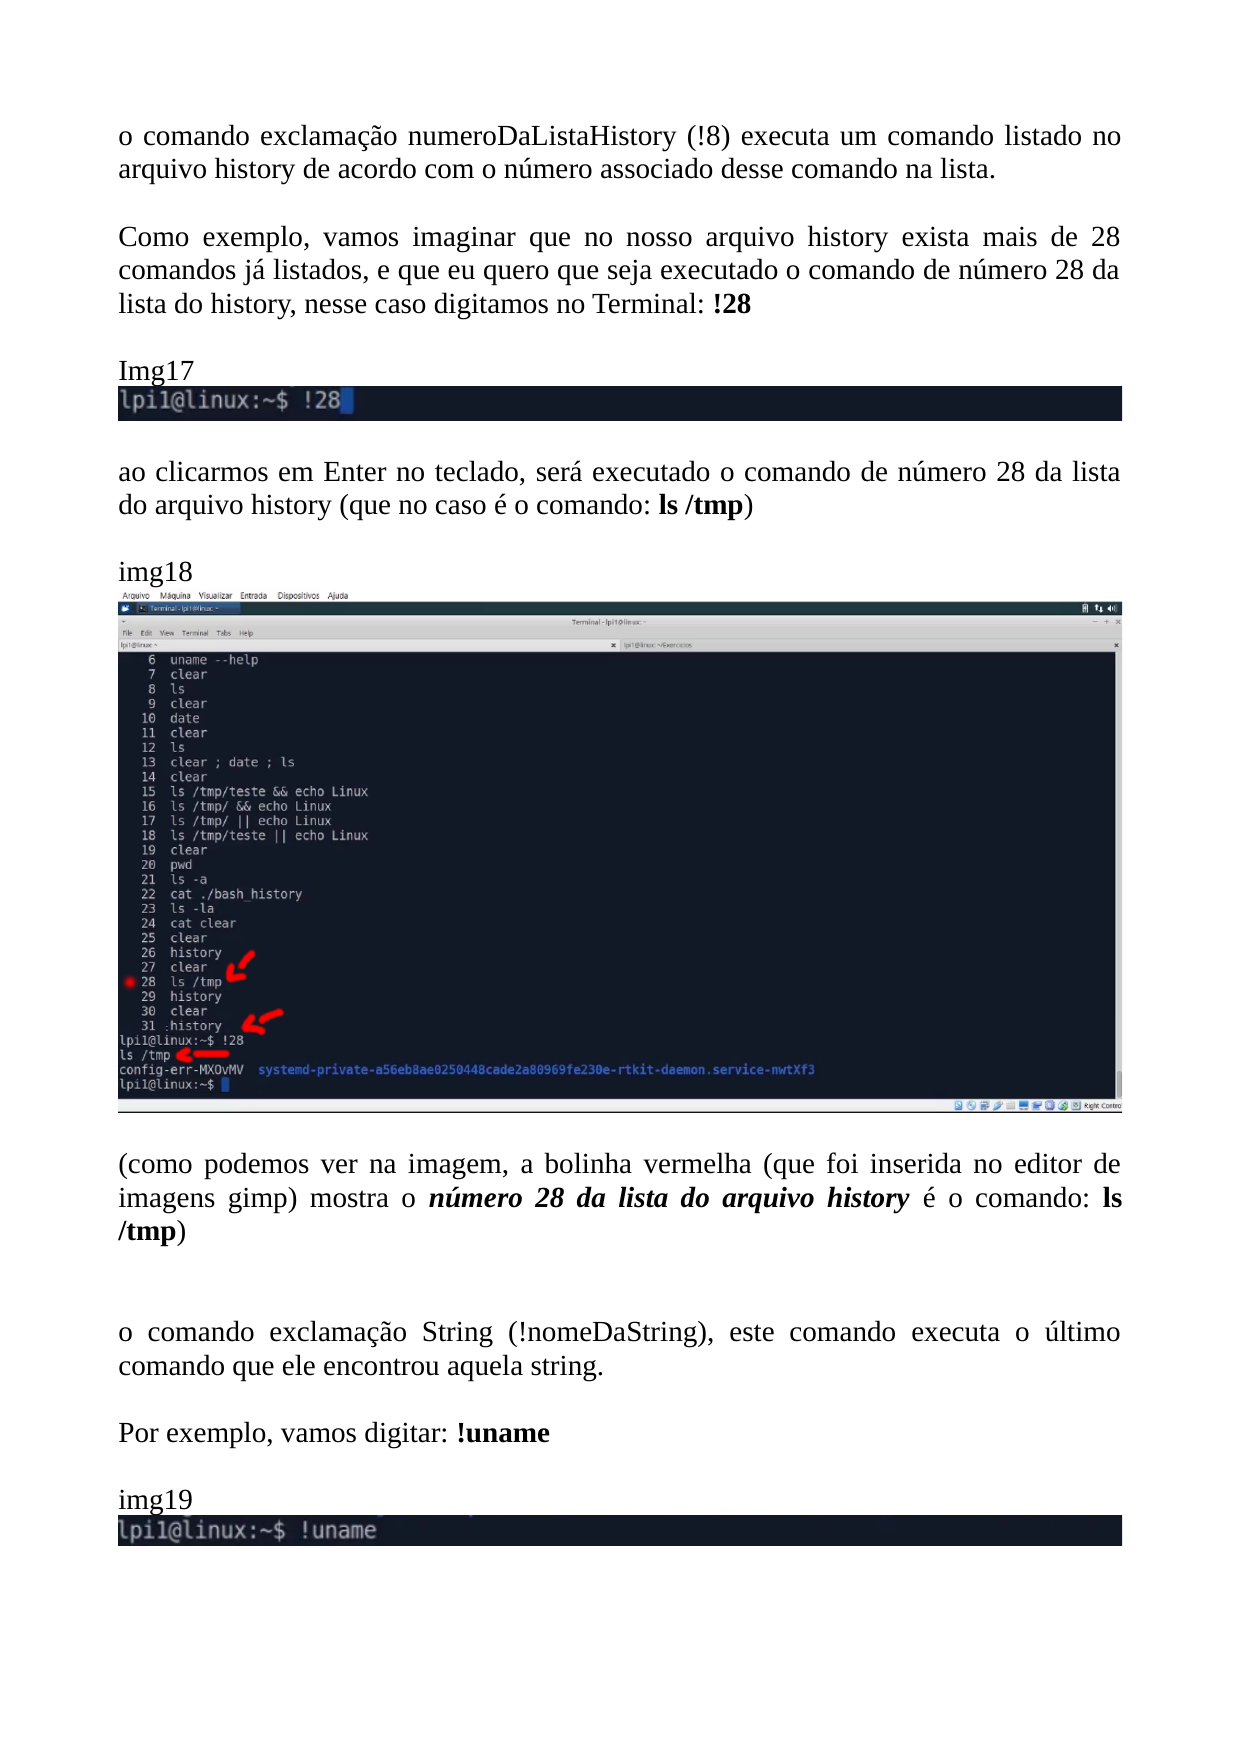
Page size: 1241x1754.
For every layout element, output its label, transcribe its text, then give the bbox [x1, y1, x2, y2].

picture [118, 386, 1123, 421]
text Como exemplo, vamos imaginar que no nosso arquivo history exista mais de 28 comandos já listados, e que eu quero que seja executado o comando de número 28 da lista do history, nesse caso digitamos no Terminal: !28 [118, 219, 1122, 319]
text Por exemplo, vamos digitar: !uname [118, 1415, 1122, 1448]
text ao clicarmos em Enter no teclado, será executado o comando de número 28 da lista do arquivo history (que no caso é o comando: ls /tmp) [118, 454, 1122, 521]
text img19 [118, 1482, 1122, 1515]
picture [118, 1515, 1123, 1546]
text o comando exclamação numeroDaListaHistory (!8) executa um comando listado no arquivo history de acordo com o número associado desse comando na lista. [118, 118, 1122, 185]
text (como podemos ver na imagem, a bolinha vermelha (que foi inserida no editor de imagens gimp) mostra o número 28 da lista do arquivo history é o comando: ls /tmp) [118, 1146, 1122, 1247]
text Img17 [118, 353, 1122, 386]
picture [118, 588, 1123, 1113]
text o comando exclamação String (!nomeDaString), este comando executa o último comando que ele encontrou aquela string. [118, 1314, 1122, 1381]
text img18 [118, 554, 1122, 588]
